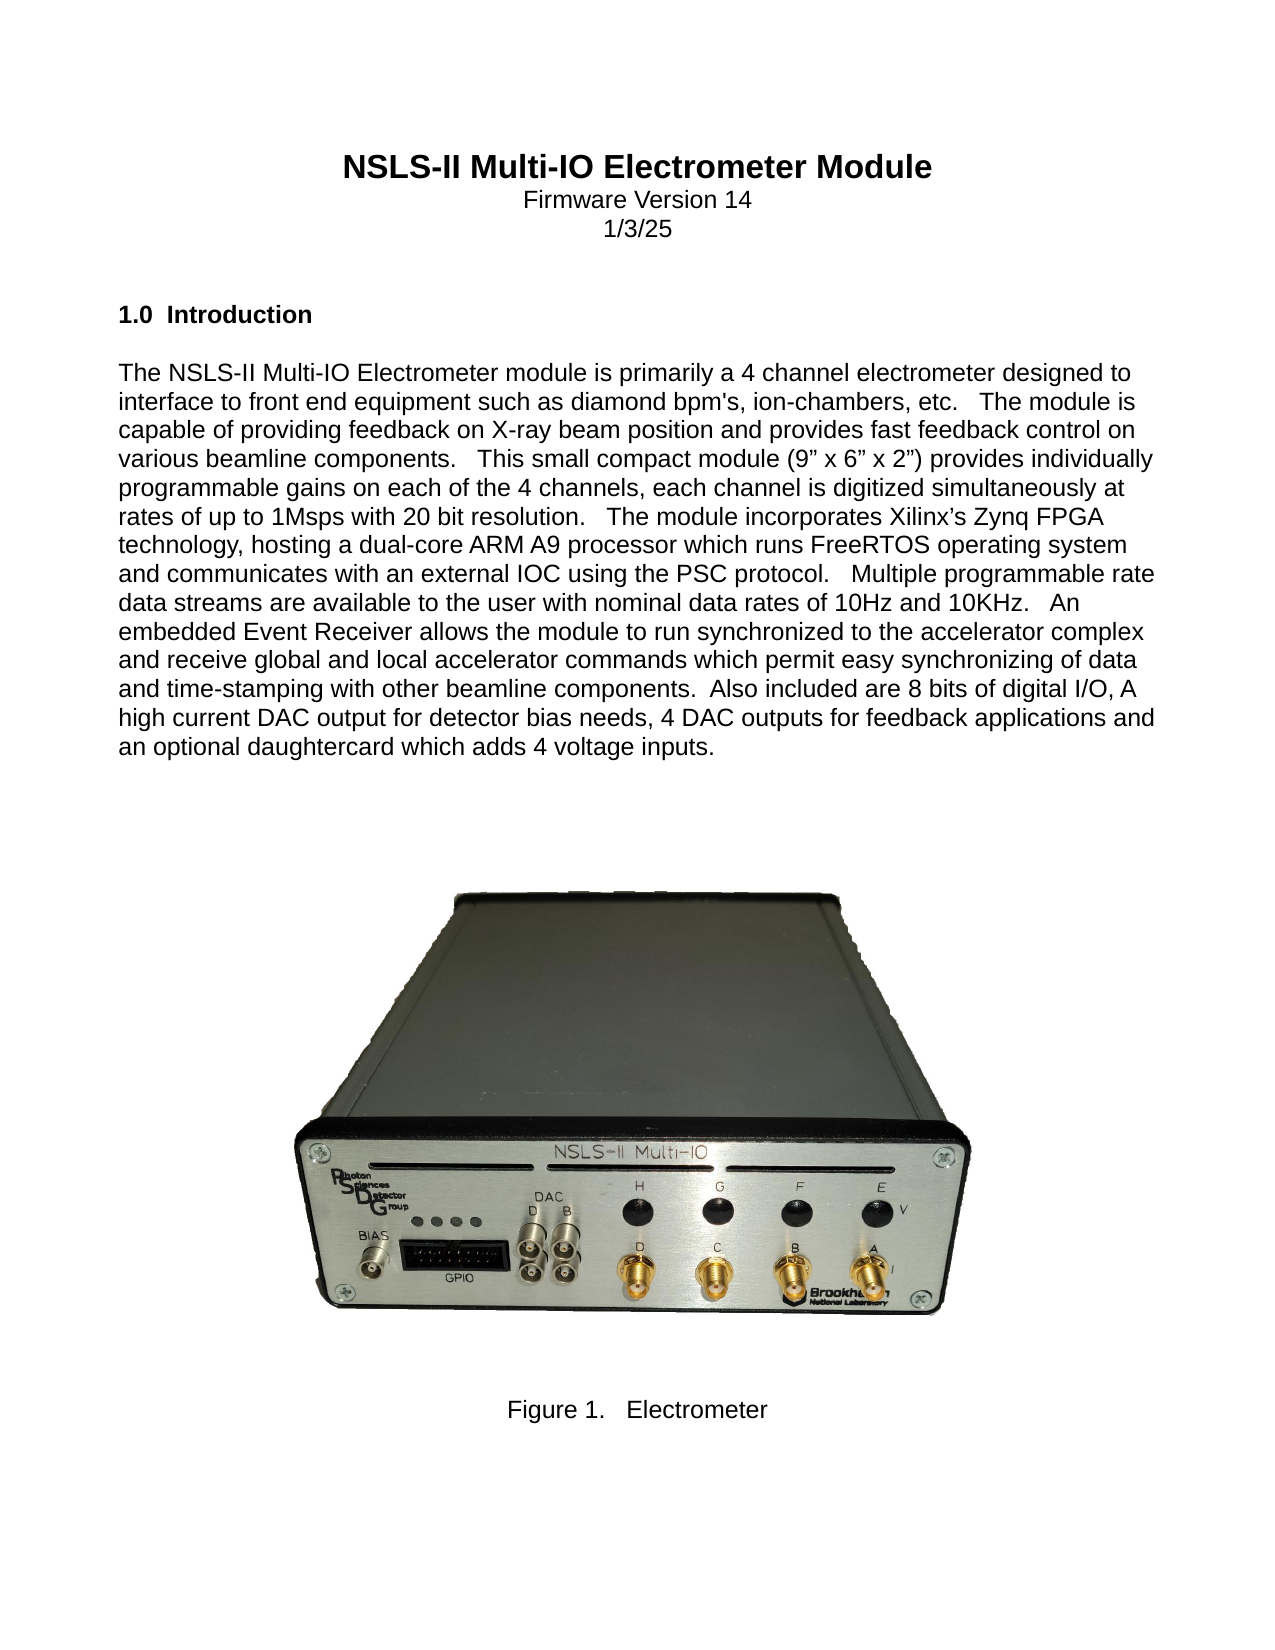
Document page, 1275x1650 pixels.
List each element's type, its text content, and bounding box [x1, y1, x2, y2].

text The NSLS-II Multi-IO Electrometer module is primarily a 4 channel electrometer designed to interface to front end equipment such as diamond bpm's, ion-chambers, etc. The module is capable of providing feedback on X-ray beam position and provides fast feedback control on various beamline components. This small compact module (9” x 6” x 2”) provides individually programmable gains on each of the 4 channels, each channel is digitized simultaneously at rates of up to 1Msps with 20 bit resolution. The module incorporates Xilinx’s Zynq FPGA technology, hosting a dual-core ARM A9 processor which runs FreeRTOS operating system and communicates with an external IOC using the PSC protocol. Multiple programmable rate data streams are available to the user with nominal data rates of 10Hz and 10KHz. An embedded Event Receiver allows the module to run synchronized to the accelerator complex and receive global and local accelerator commands which permit easy synchronizing of data and time-stamping with other beamline components. Also included are 8 bits of digital I/O, A high current DAC output for detector bias needs, 4 DAC outputs for feedback applications and an optional daughtercard which adds 4 voltage inputs. [118, 358, 1157, 760]
text 1.0 Introduction [118, 300, 1157, 329]
text Figure 1. Electrometer [118, 1395, 1157, 1424]
text NSLS-II Multi-IO Electrometer Module [118, 147, 1157, 185]
text 1/3/25 [118, 214, 1157, 243]
text Firmware Version 14 [118, 185, 1157, 214]
picture [255, 853, 1020, 1338]
